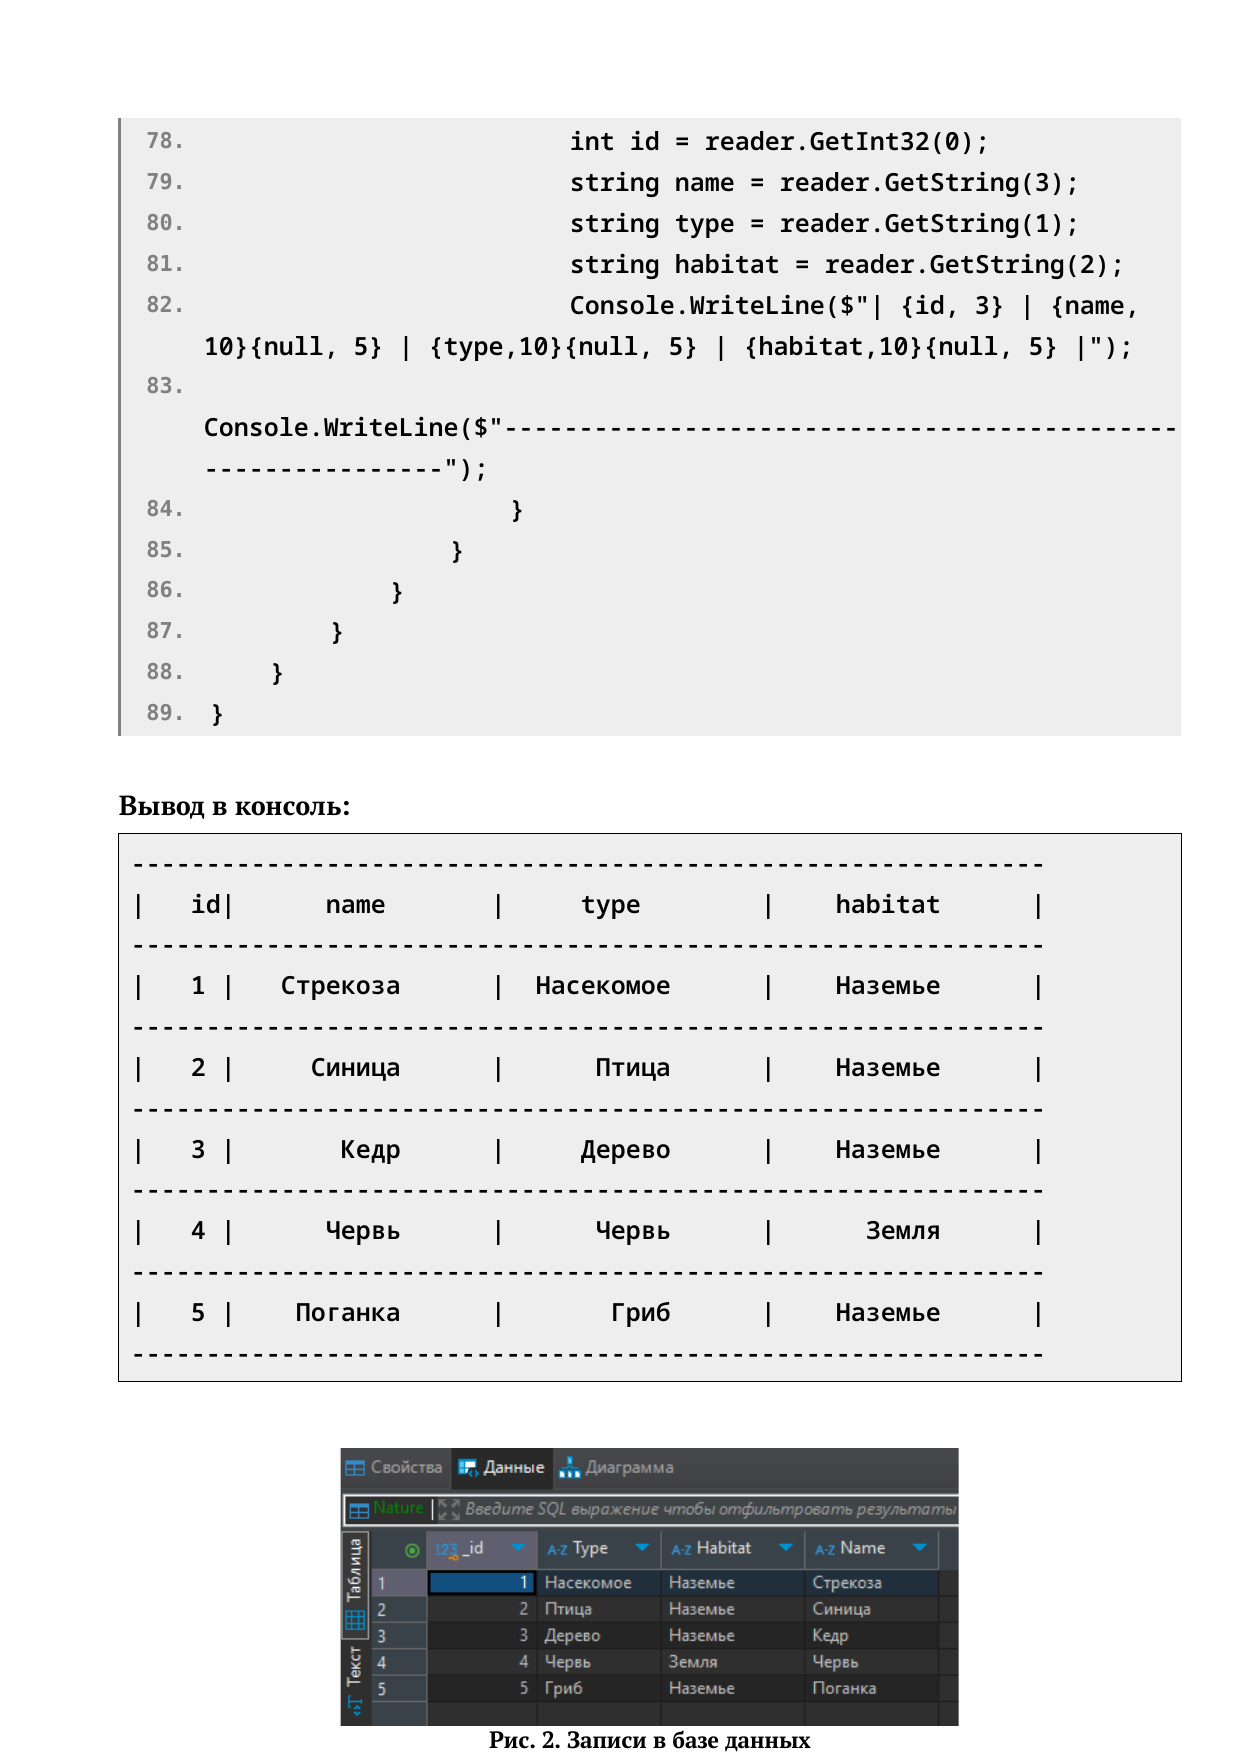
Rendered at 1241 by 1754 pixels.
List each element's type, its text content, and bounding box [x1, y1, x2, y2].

list string type = reader.GetString(1); [121, 200, 1181, 240]
list string name = reader.GetString(3); [121, 159, 1181, 199]
text ------------------------------------------------------------- [119, 996, 1181, 1037]
text | 3 | Кедр | Дерево | Наземье | [119, 1119, 1181, 1160]
list Console.WriteLine($"| {id, 3} | {name, 10}{null, 5} | {type,10}{null, 5} | {habitat,10}{null, 5} |"); [121, 281, 1181, 362]
list } [121, 690, 1181, 736]
text Вывод в консоль: [118, 788, 1181, 821]
text ------------------------------------------------------------- [119, 915, 1181, 956]
list } [121, 526, 1181, 566]
list } [121, 608, 1181, 648]
text | 4 | Червь | Червь | Земля | [119, 1201, 1181, 1241]
text | 2 | Синица | Птица | Наземье | [119, 1037, 1181, 1078]
list Console.WriteLine($"-------------------------------------------------------------"); [121, 363, 1181, 485]
list } [121, 649, 1181, 689]
text Рис. 2. Записи в базе данных [286, 1449, 1013, 1754]
list } [121, 486, 1181, 526]
text | 1 | Стрекоза | Насекомое | Наземье | [119, 956, 1181, 996]
text | id| name | type | habitat | [119, 874, 1181, 915]
text ------------------------------------------------------------- [119, 1078, 1181, 1119]
text | 5 | Поганка | Гриб | Наземье | [119, 1282, 1181, 1323]
text ------------------------------------------------------------- [119, 834, 1181, 874]
list string habitat = reader.GetString(2); [121, 241, 1181, 281]
text ------------------------------------------------------------- [119, 1323, 1181, 1381]
text ------------------------------------------------------------- [119, 1160, 1181, 1201]
list int id = reader.GetInt32(0); [121, 118, 1181, 158]
list } [121, 567, 1181, 607]
text ------------------------------------------------------------- [119, 1241, 1181, 1282]
picture [340, 1448, 959, 1726]
